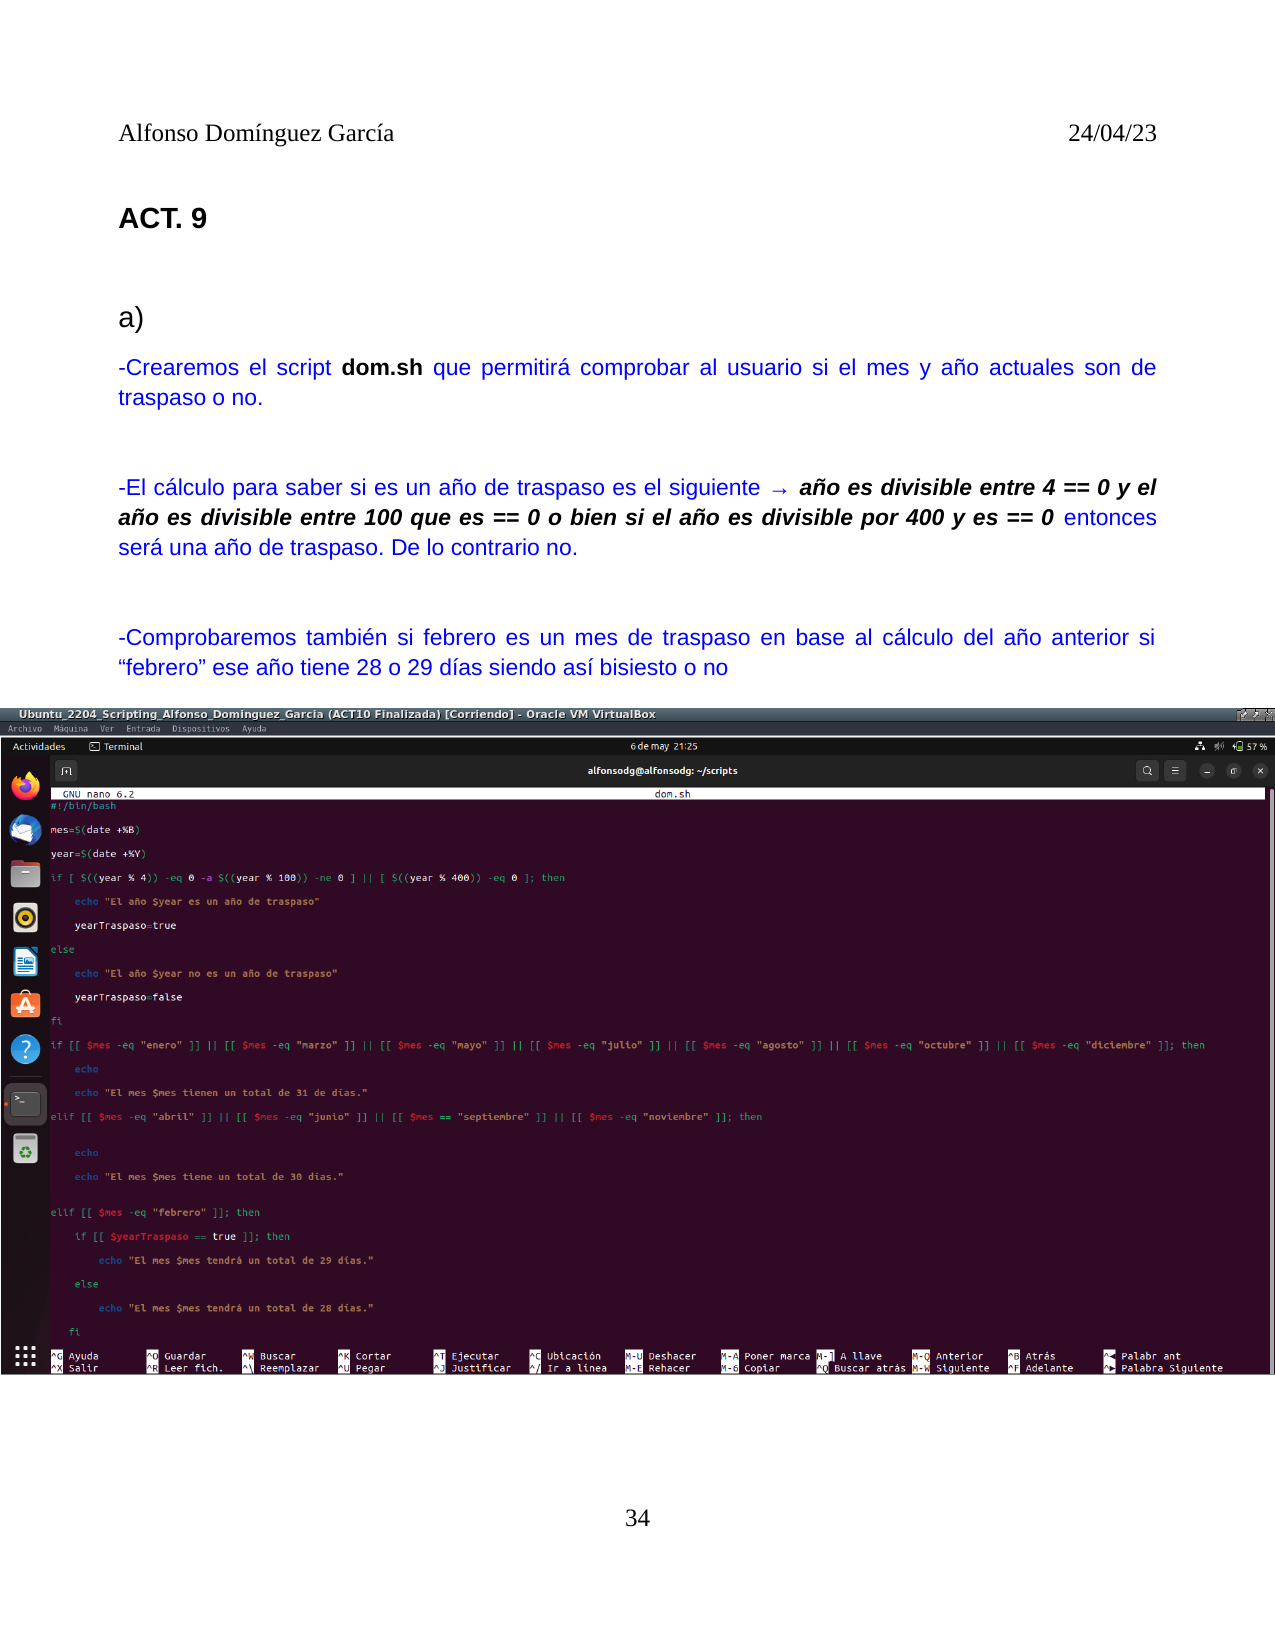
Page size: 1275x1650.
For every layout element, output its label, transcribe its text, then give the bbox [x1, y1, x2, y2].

picture [0, 708, 1275, 1375]
text a) [118, 301, 1157, 334]
text -Comprobaremos también si febrero es un mes de traspaso en base al cálculo del año anterior si “febrero” ese año tiene 28 o 29 días siendo así bisiesto o no [118, 623, 1157, 680]
subtitle ACT. 9 [118, 201, 1157, 235]
text -Crearemos el script dom.sh que permitirá comprobar al usuario si el mes y año actuales son de traspaso o no. [118, 354, 1157, 410]
text -El cálculo para saber si es un año de traspaso es el siguiente → año es divisible entre 4 == 0 y el año es divisible entre 100 que es == 0 o bien si el año es divisible por 400 y es == 0 entonces será una año de traspaso. De lo contrario no. [118, 473, 1157, 560]
